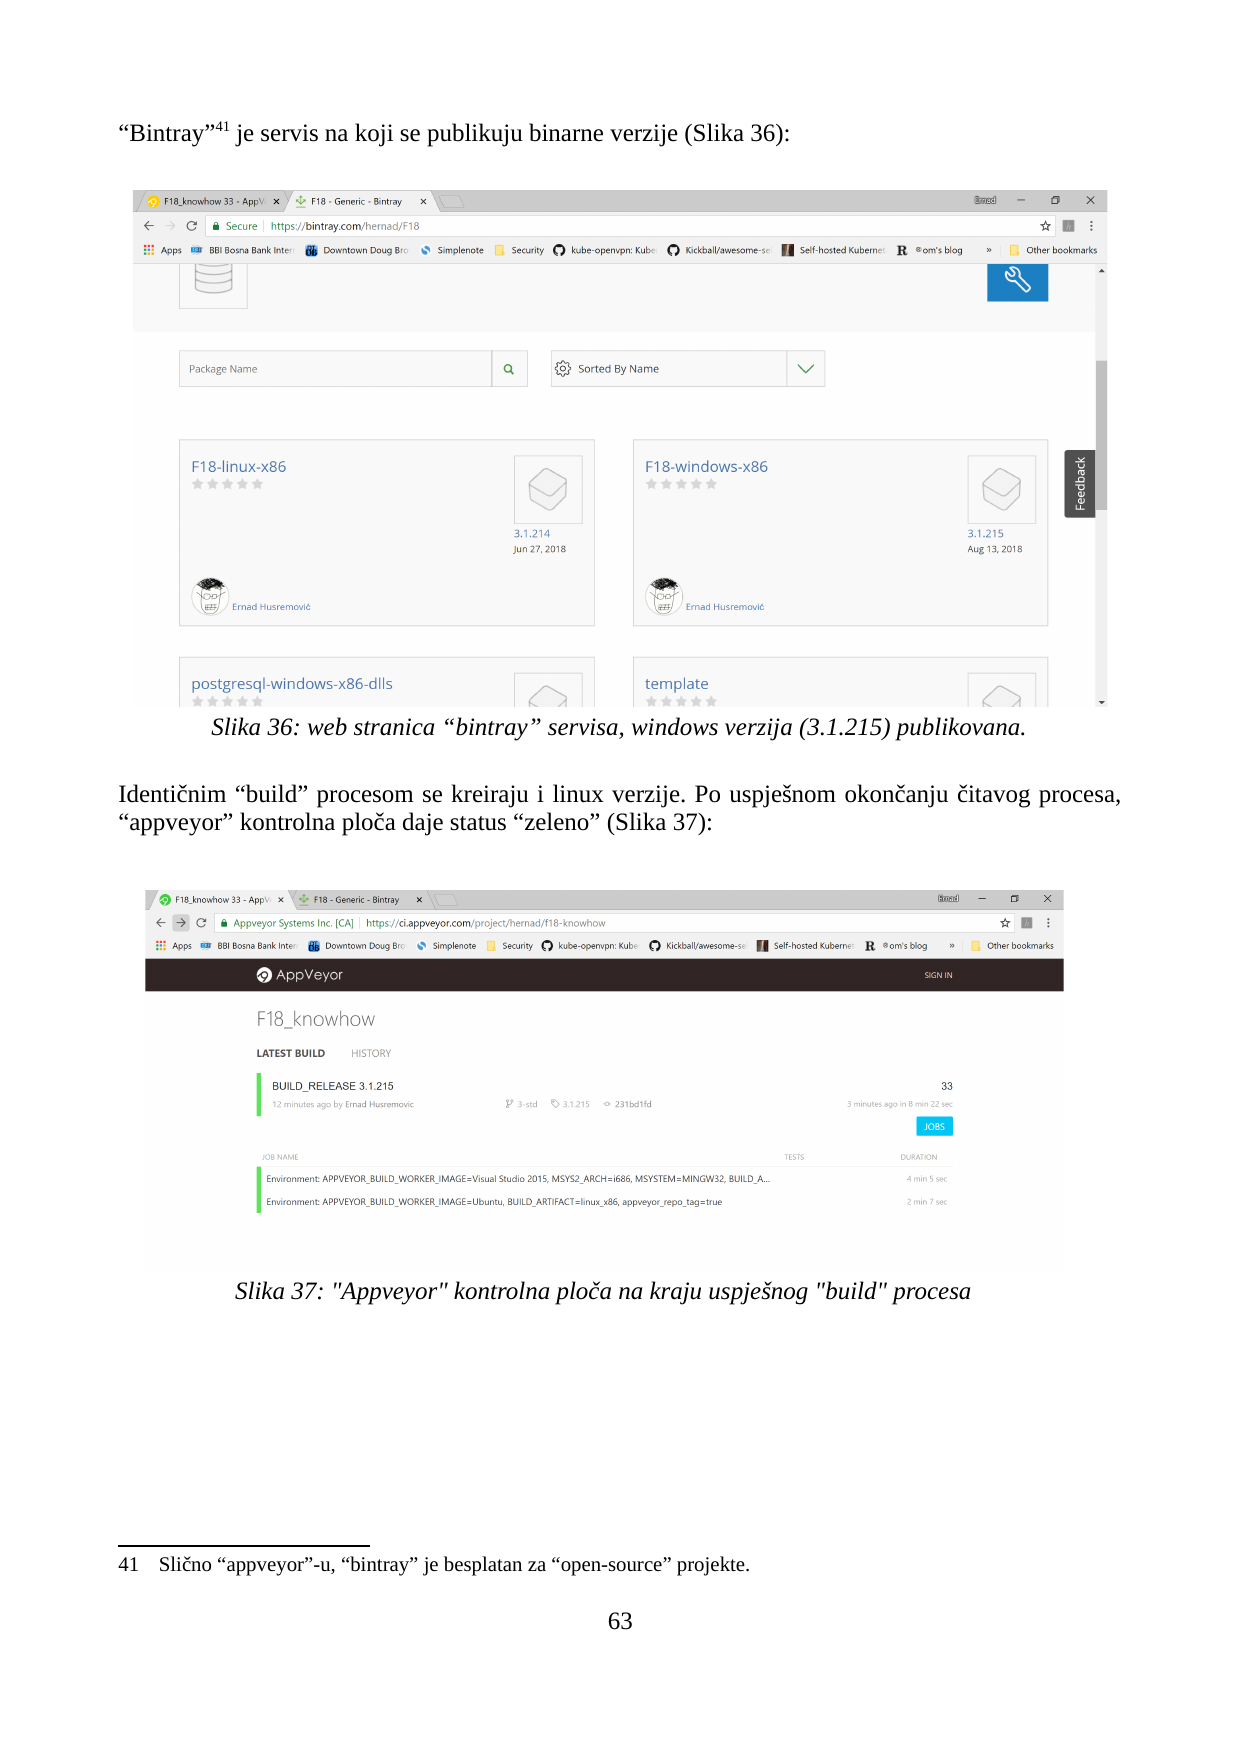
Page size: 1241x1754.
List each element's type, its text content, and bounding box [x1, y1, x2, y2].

text Slika 36: web stranica “bintray” servisa, windows verzija (3.1.215) publikovana. [133, 707, 1107, 741]
text Identičnim “build” procesom se kreiraju i linux verzije. Po uspješnom okončanju čitavog procesa, “appveyor” kontrolna ploča daje status “zeleno” (Slika 37): [118, 779, 1122, 836]
text “Bintray” je servis na koji se publikuju binarne verzije (Slika 36): [118, 118, 1122, 147]
text Slika 37: "Appveyor" kontrolna ploča na kraju uspješnog "build" procesa [145, 1272, 1064, 1305]
picture [132, 190, 1108, 707]
picture [145, 890, 1064, 1272]
text Slično “appveyor”-u, “bintray” je besplatan za “open-source” projekte. [118, 1552, 1122, 1576]
